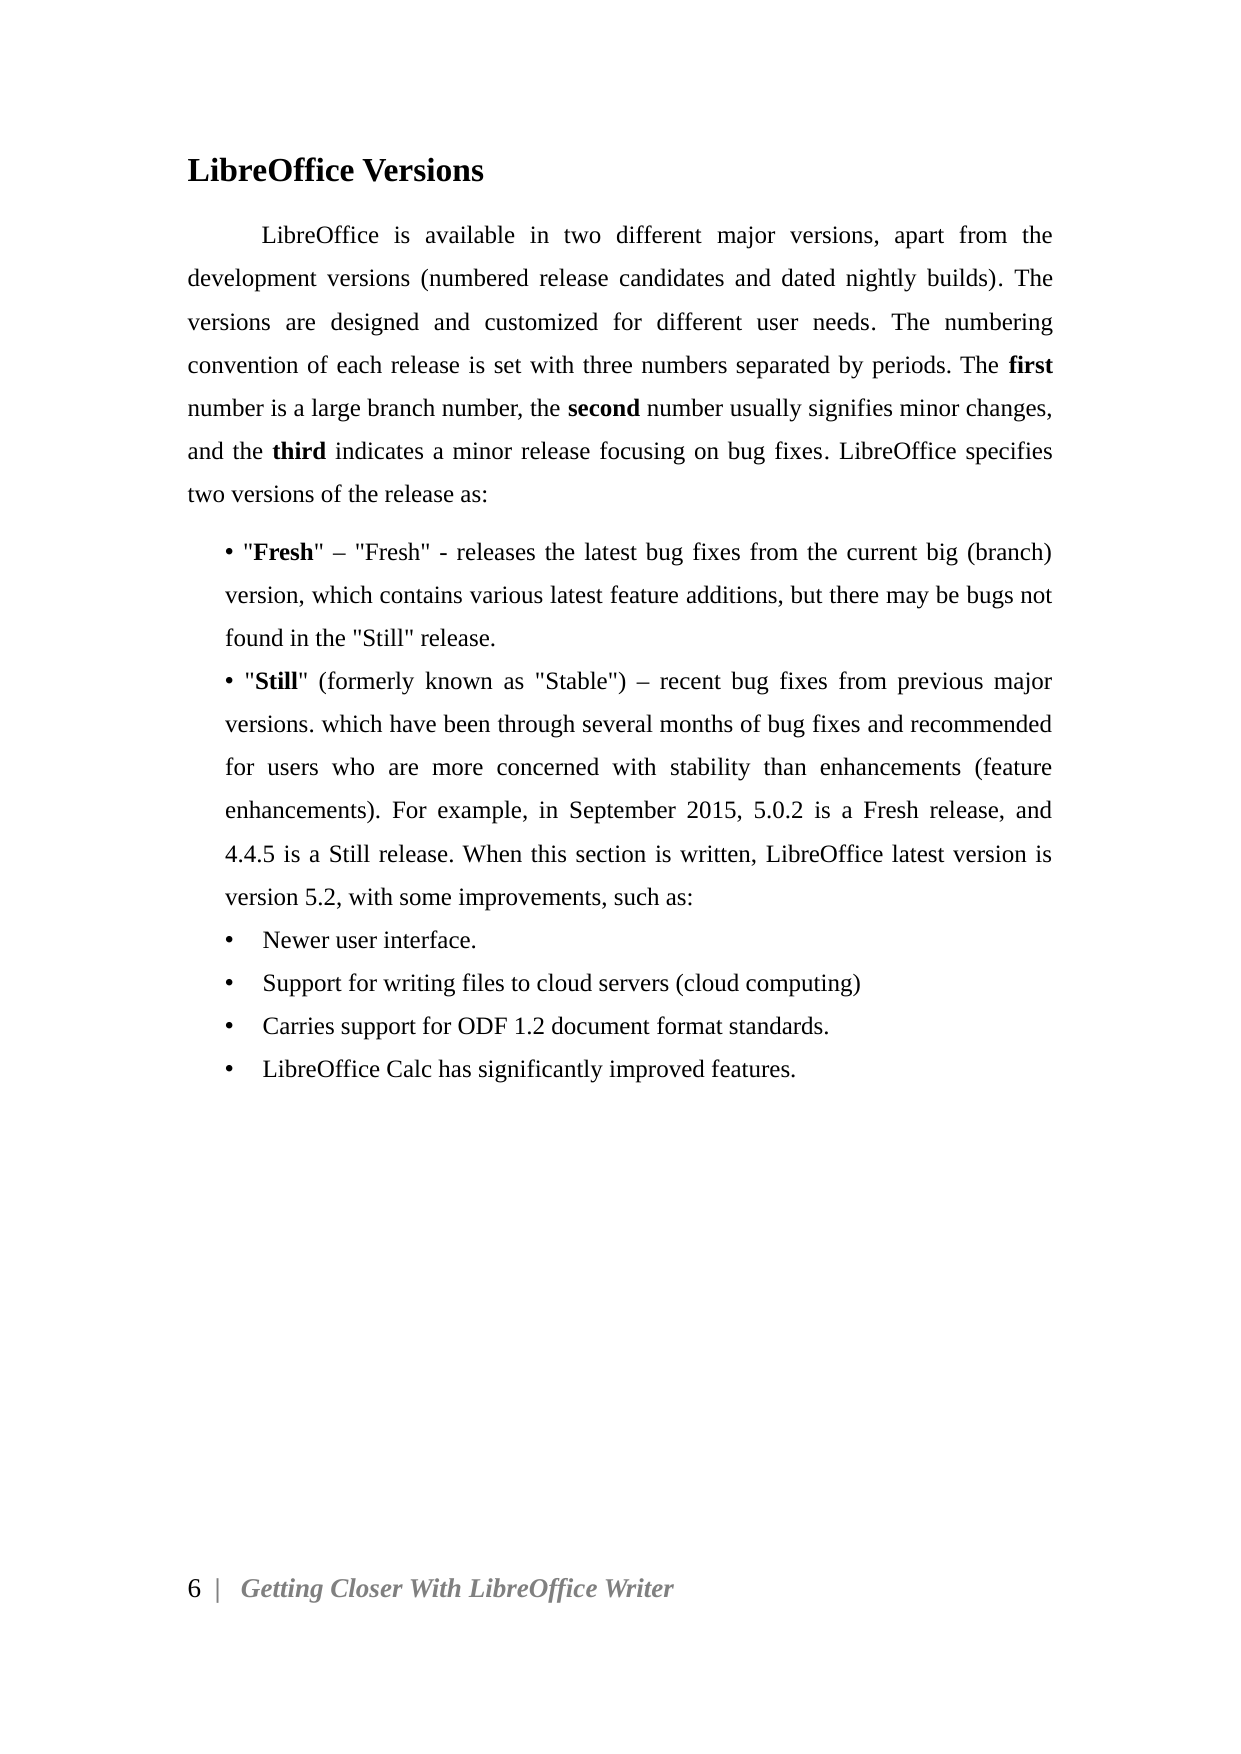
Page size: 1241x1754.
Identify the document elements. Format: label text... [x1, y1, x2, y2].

subtitle LibreOffice Versions [187, 150, 1053, 189]
list Newer user interface. [225, 925, 1053, 954]
list Carries support for ODF 1.2 document format standards. [225, 1011, 1053, 1040]
list "Still" (formerly known as "Stable") – recent bug fixes from previous major versions. which have been through several months of bug fixes and recommended for users who are more concerned with stability than enhancements (feature enhancements). For example, in September 2015, 5.0.2 is a Fresh release, and 4.4.5 is a Still release. When this section is written, LibreOffice latest version is version 5.2, with some improvements, such as: [187, 666, 1053, 911]
list "Fresh" – "Fresh" - releases the latest bug fixes from the current big (branch) version, which contains various latest feature additions, but there may be bugs not found in the "Still" release. [187, 537, 1053, 652]
list Support for writing files to cloud servers (cloud computing) [225, 968, 1053, 997]
text LibreOffice is available in two different major versions, apart from the development versions (numbered release candidates and dated nightly builds). The versions are designed and customized for different user needs. The numbering convention of each release is set with three numbers separated by periods. The first number is a large branch number, the second number usually signifies minor changes, and the third indicates a minor release focusing on bug fixes. LibreOffice specifies two versions of the release as: [187, 220, 1053, 508]
list LibreOffice Calc has significantly improved features. [225, 1054, 1053, 1083]
